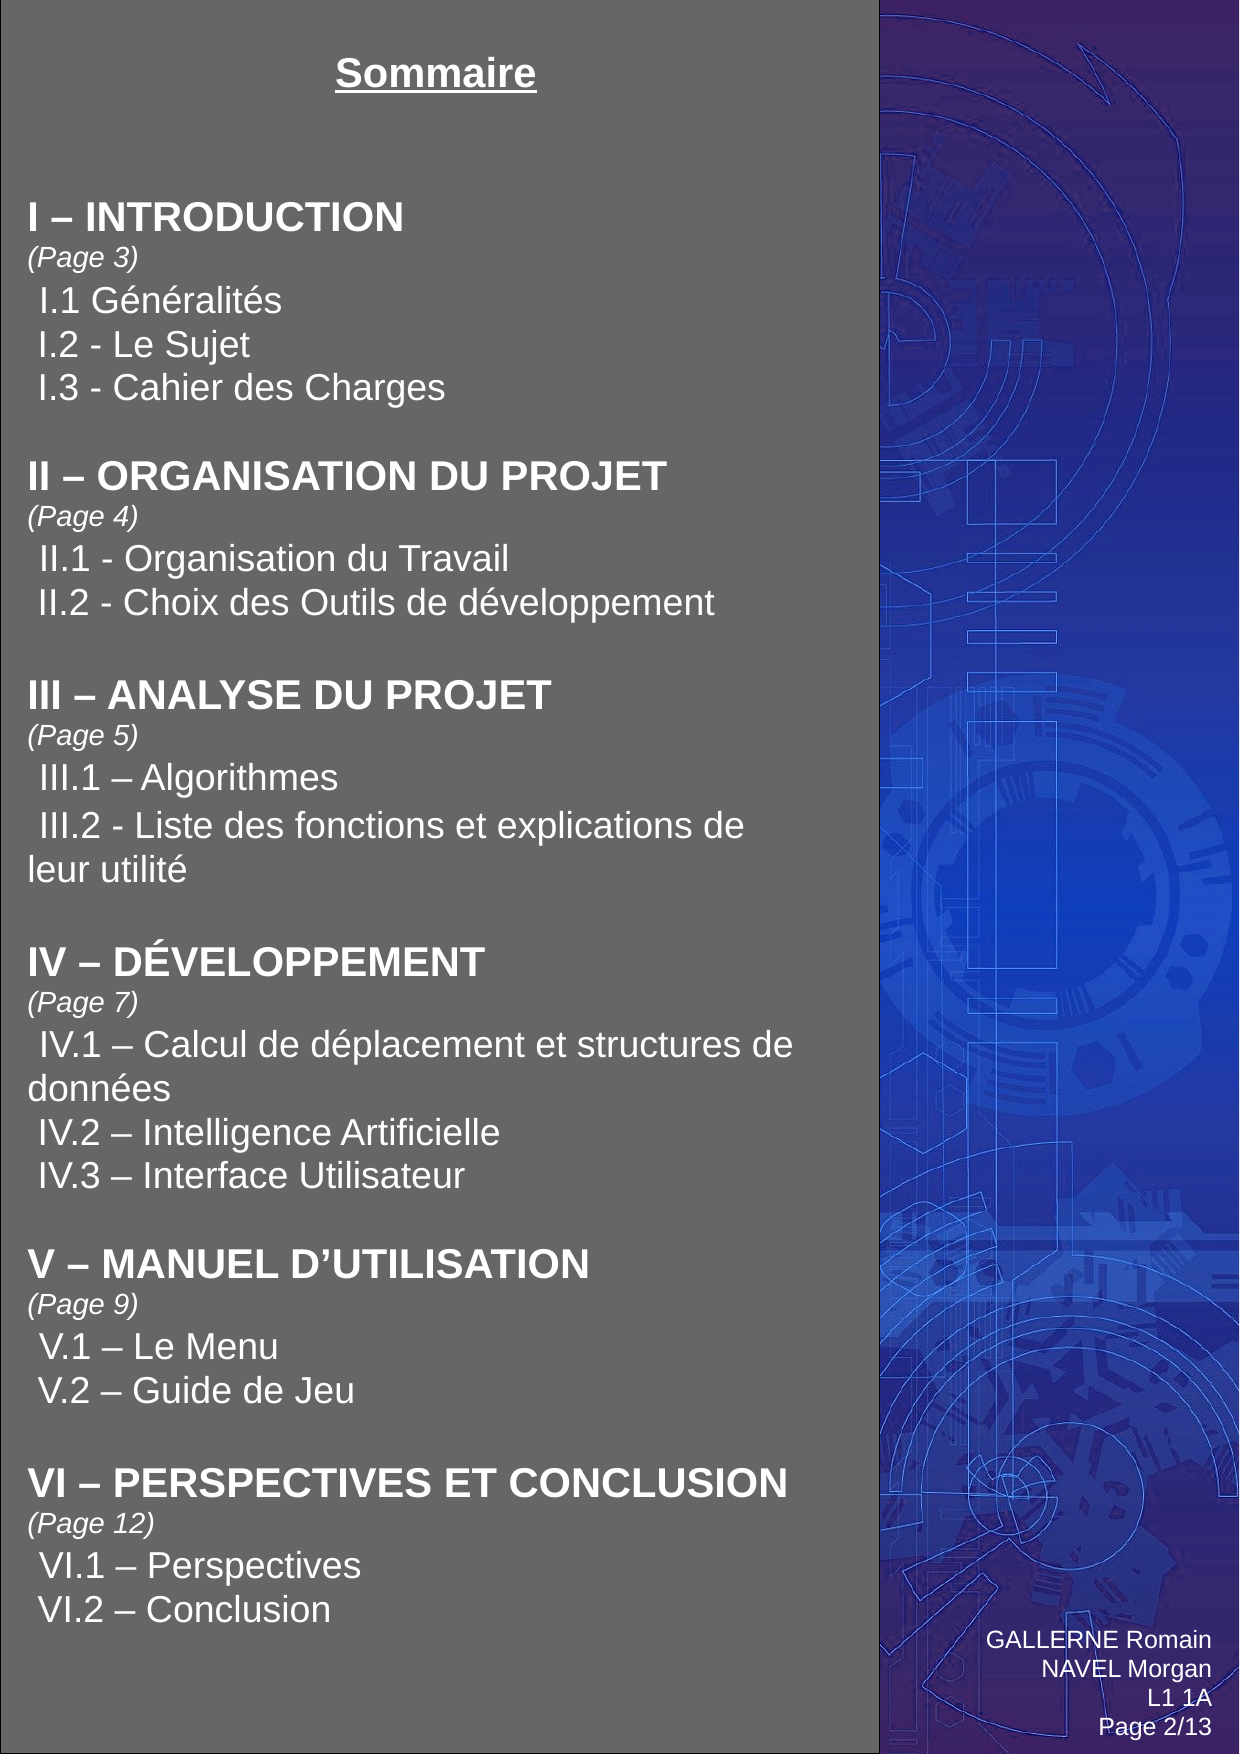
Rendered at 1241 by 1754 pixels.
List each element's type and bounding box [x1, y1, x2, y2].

picture [880, 0, 1240, 1754]
